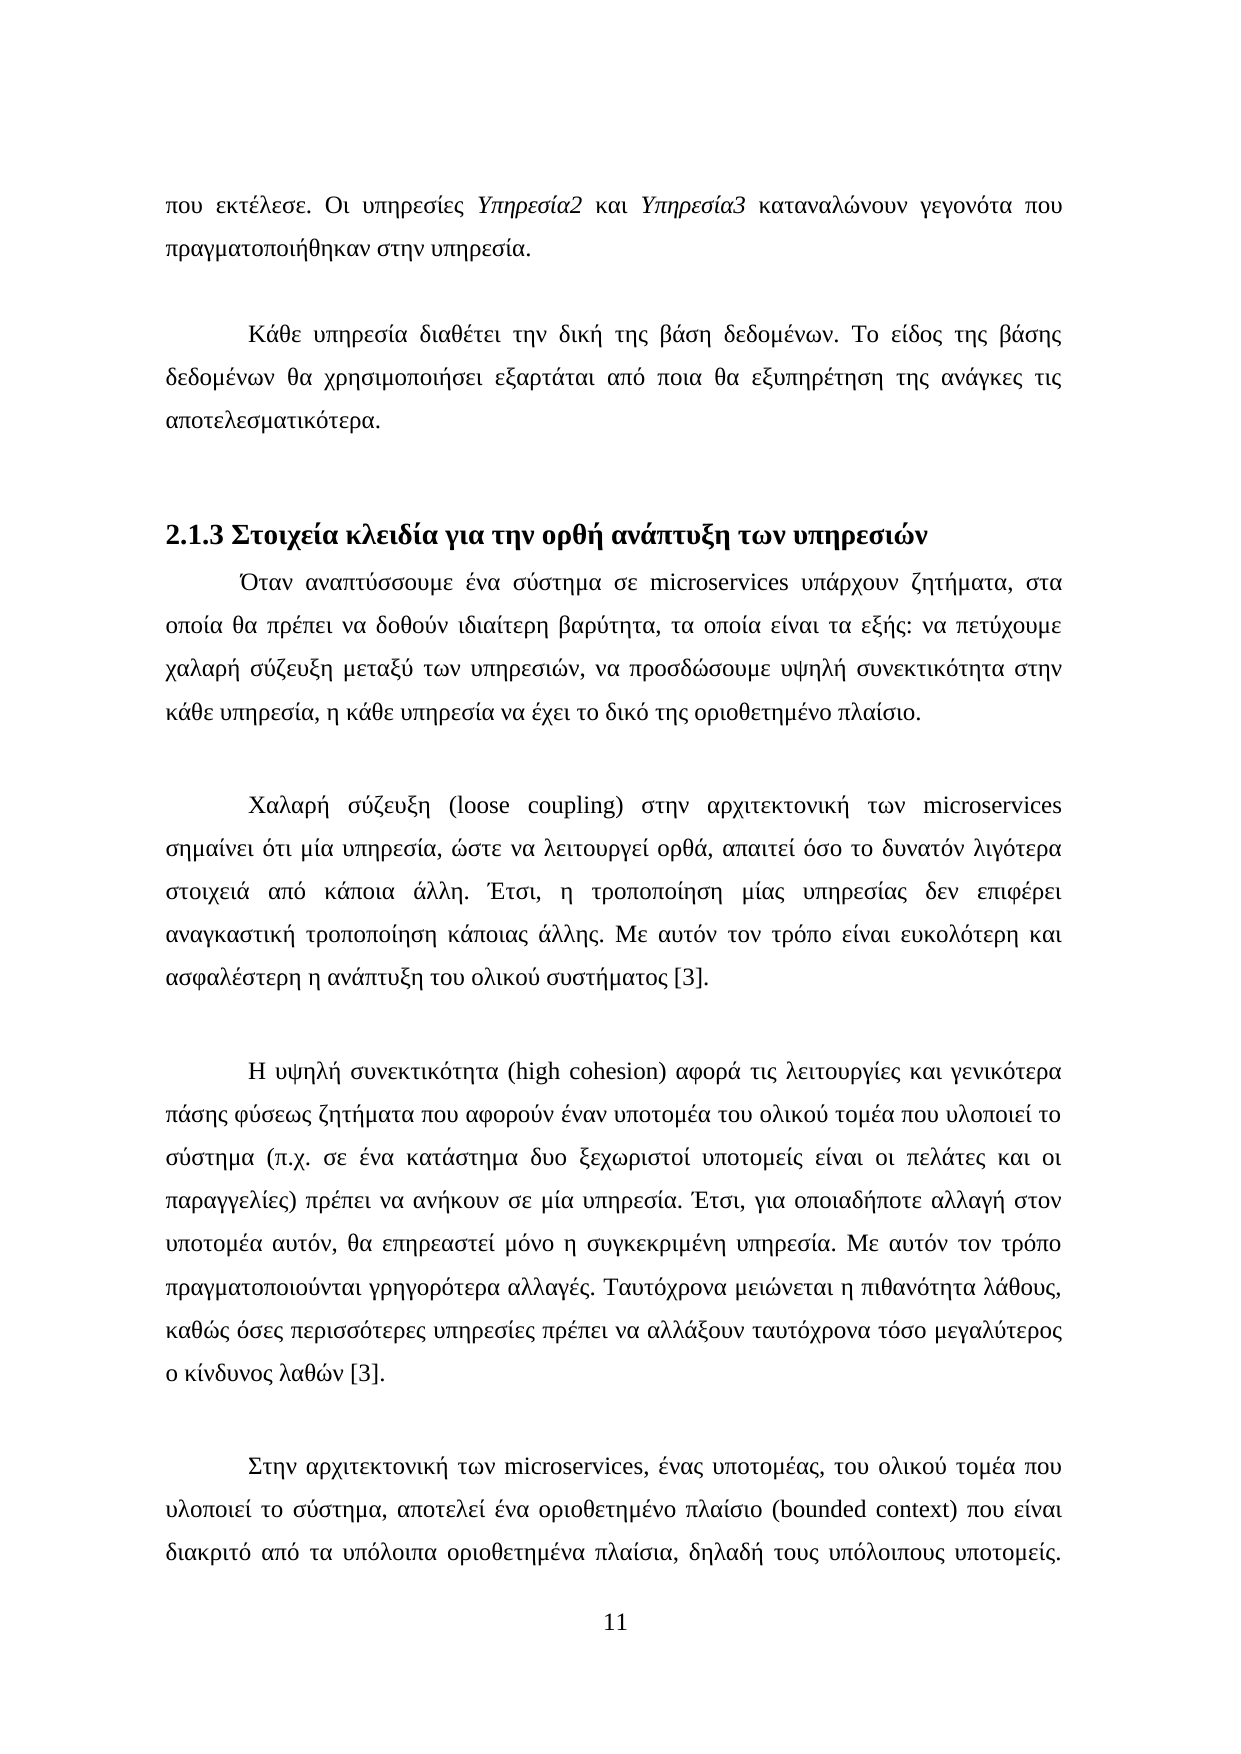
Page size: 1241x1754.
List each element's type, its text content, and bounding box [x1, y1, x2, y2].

subtitle 2.1.3 Στοιχεία κλειδία για την ορθή ανάπτυξη των υπηρεσιών [165, 517, 1063, 550]
text Χαλαρή σύζευξη (loose coupling) στην αρχιτεκτονική των microservices σημαίνει ότι μία υπηρεσία, ώστε να λειτουργεί ορθά, απαιτεί όσο το δυνατόν λιγότερα στοιχειά από κάποια άλλη. Έτσι, η τροποποίηση μίας υπηρεσίας δεν επιφέρει αναγκαστική τροποποίηση κάποιας άλλης. Με αυτόν τον τρόπο είναι ευκολότερη και ασφαλέστερη η ανάπτυξη του ολικού συστήματος [3]. [165, 790, 1063, 991]
text Κάθε υπηρεσία διαθέτει την δική της βάση δεδομένων. Το είδος της βάσης δεδομένων θα χρησιμοποιήσει εξαρτάται από ποια θα εξυπηρέτηση της ανάγκες τις αποτελεσματικότερα. [165, 319, 1063, 434]
text Στην αρχιτεκτονική των microservices, ένας υποτομέας, του ολικού τομέα που υλοποιεί το σύστημα, αποτελεί ένα οριοθετημένο πλαίσιο (bounded context) που είναι διακριτό από τα υπόλοιπα οριοθετημένα πλαίσια, δηλαδή τους υπόλοιπους υποτομείς. [165, 1451, 1063, 1566]
text που εκτέλεσε. Οι υπηρεσίες Υπηρεσία2 και Υπηρεσία3 καταναλώνουν γεγονότα που πραγματοποιήθηκαν στην υπηρεσία. [165, 190, 1063, 262]
text Η υψηλή συνεκτικότητα (high cohesion) αφορά τις λειτουργίες και γενικότερα πάσης φύσεως ζητήματα που αφορούν έναν υποτομέα του ολικού τομέα που υλοποιεί το σύστημα (π.χ. σε ένα κατάστημα δυο ξεχωριστοί υποτομείς είναι οι πελάτες και οι παραγγελίες) πρέπει να ανήκουν σε μία υπηρεσία. Έτσι, για οποιαδήποτε αλλαγή στον υποτομέα αυτόν, θα επηρεαστεί μόνο η συγκεκριμένη υπηρεσία. Με αυτόν τον τρόπο πραγματοποιούνται γρηγορότερα αλλαγές. Ταυτόχρονα μειώνεται η πιθανότητα λάθους, καθώς όσες περισσότερες υπηρεσίες πρέπει να αλλάξουν ταυτόχρονα τόσο μεγαλύτερος ο κίνδυνος λαθών [3]. [165, 1056, 1063, 1387]
text Όταν αναπτύσσουμε ένα σύστημα σε microservices υπάρχουν ζητήματα, στα οποία θα πρέπει να δοθούν ιδιαίτερη βαρύτητα, τα οποία είναι τα εξής: να πετύχουμε χαλαρή σύζευξη μεταξύ των υπηρεσιών, να προσδώσουμε υψηλή συνεκτικότητα στην κάθε υπηρεσία, η κάθε υπηρεσία να έχει το δικό της οριοθετημένο πλαίσιο. [165, 567, 1063, 725]
